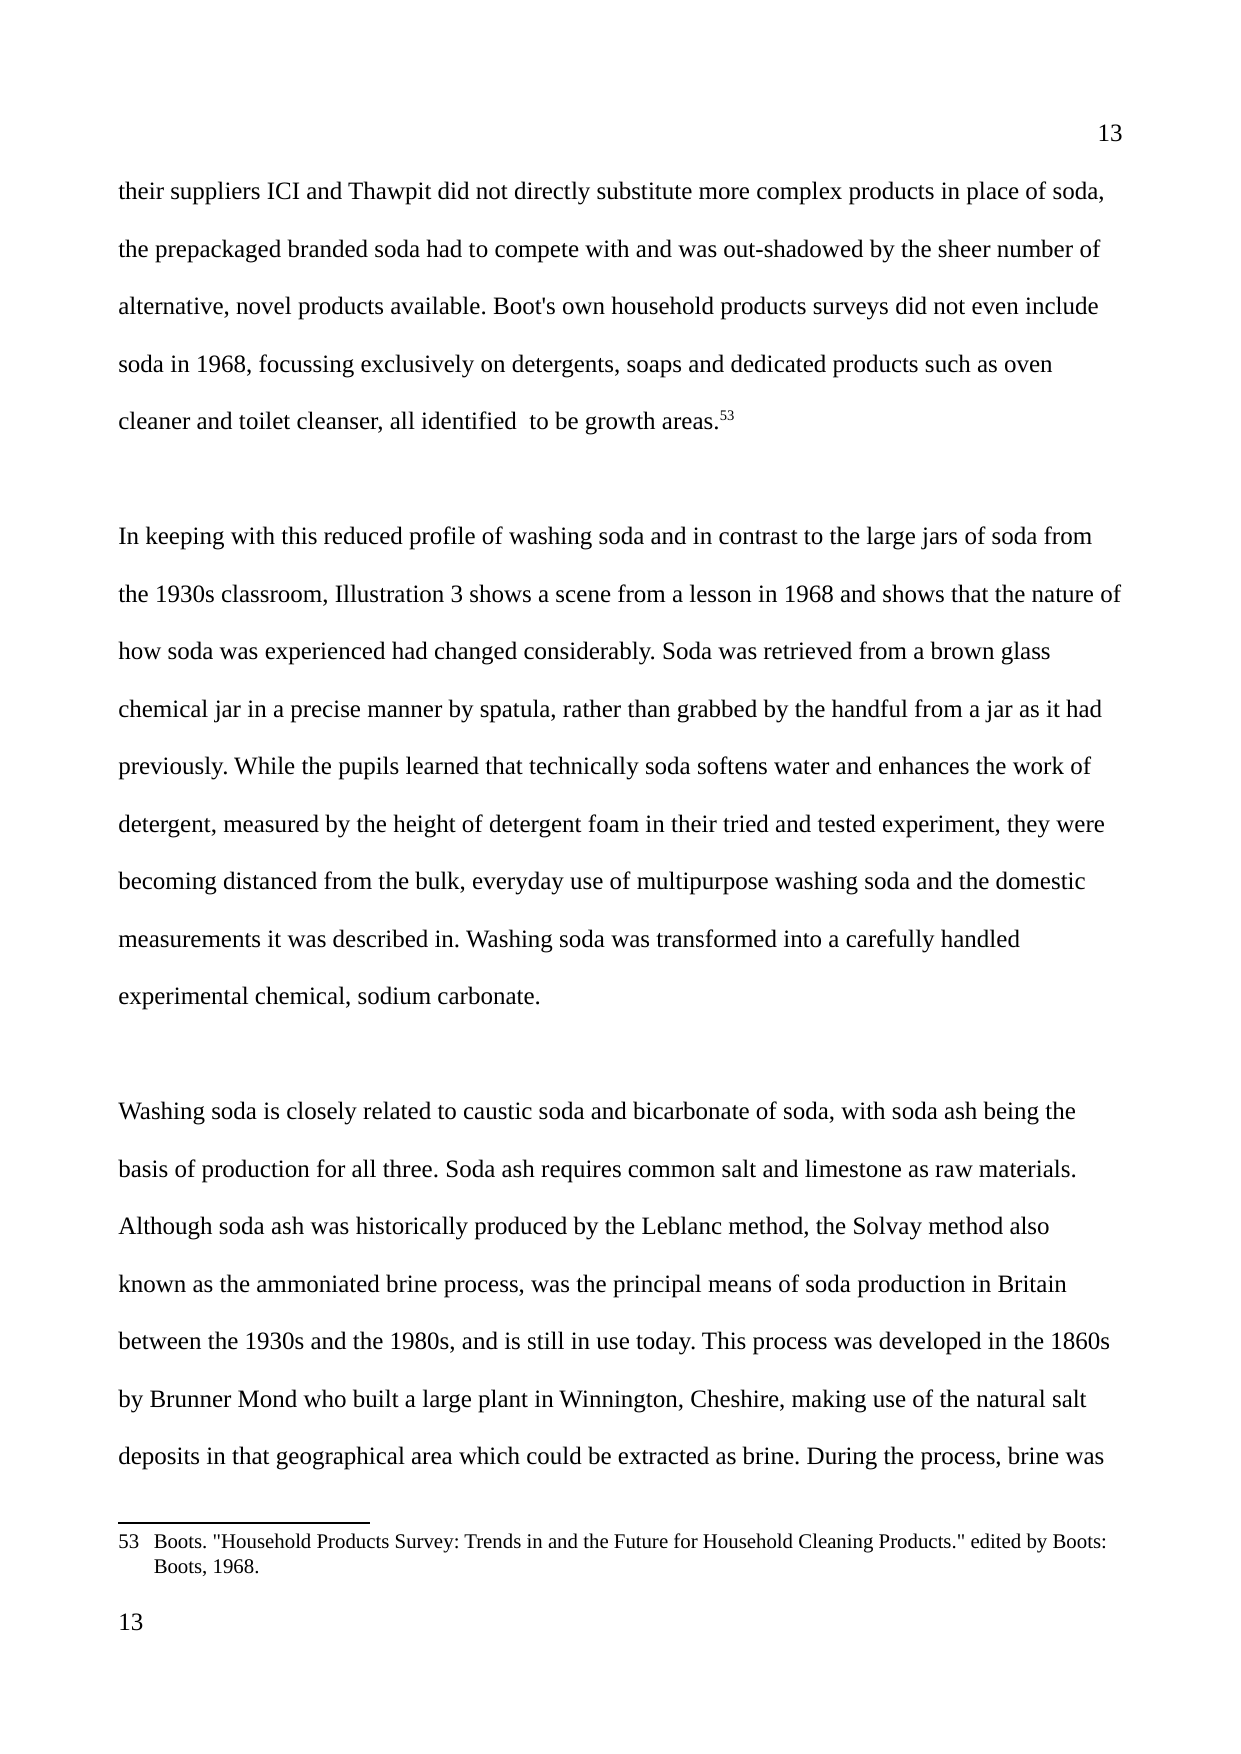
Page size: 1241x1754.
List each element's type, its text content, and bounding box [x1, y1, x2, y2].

text Boots. "Household Products Survey: Trends in and the Future for Household Cleaning Products." edited by Boots: Boots, 1968. [118, 1529, 1122, 1578]
text In keeping with this reduced profile of washing soda and in contrast to the large jars of soda from the 1930s classroom, Illustration 3 shows a scene from a lesson in 1968 and shows that the nature of how soda was experienced had changed considerably. Soda was retrieved from a brown glass chemical jar in a precise manner by spatula, rather than grabbed by the handful from a jar as it had previously. While the pupils learned that technically soda softens water and enhances the work of detergent, measured by the height of detergent foam in their tried and tested experiment, they were becoming distanced from the bulk, everyday use of multipurpose washing soda and the domestic measurements it was described in. Washing soda was transformed into a carefully handled experimental chemical, sodium carbonate. [118, 521, 1122, 1010]
text Washing soda is closely related to caustic soda and bicarbonate of soda, with soda ash being the basis of production for all three. Soda ash requires common salt and limestone as raw materials. Although soda ash was historically produced by the Leblanc method, the Solvay method also known as the ammoniated brine process, was the principal means of soda production in Britain between the 1930s and the 1980s, and is still in use today. This process was developed in the 1860s by Brunner Mond who built a large plant in Winnington, Cheshire, making use of the natural salt deposits in that geographical area which could be extracted as brine. During the process, brine was [118, 1096, 1122, 1470]
text their suppliers ICI and Thawpit did not directly substitute more complex products in place of soda, the prepackaged branded soda had to compete with and was out-shadowed by the sheer number of alternative, novel products available. Boot's own household products surveys did not even include soda in 1968, focussing exclusively on detergents, soaps and dedicated products such as oven cleaner and toilet cleanser, all identified to be growth areas. [118, 176, 1122, 435]
